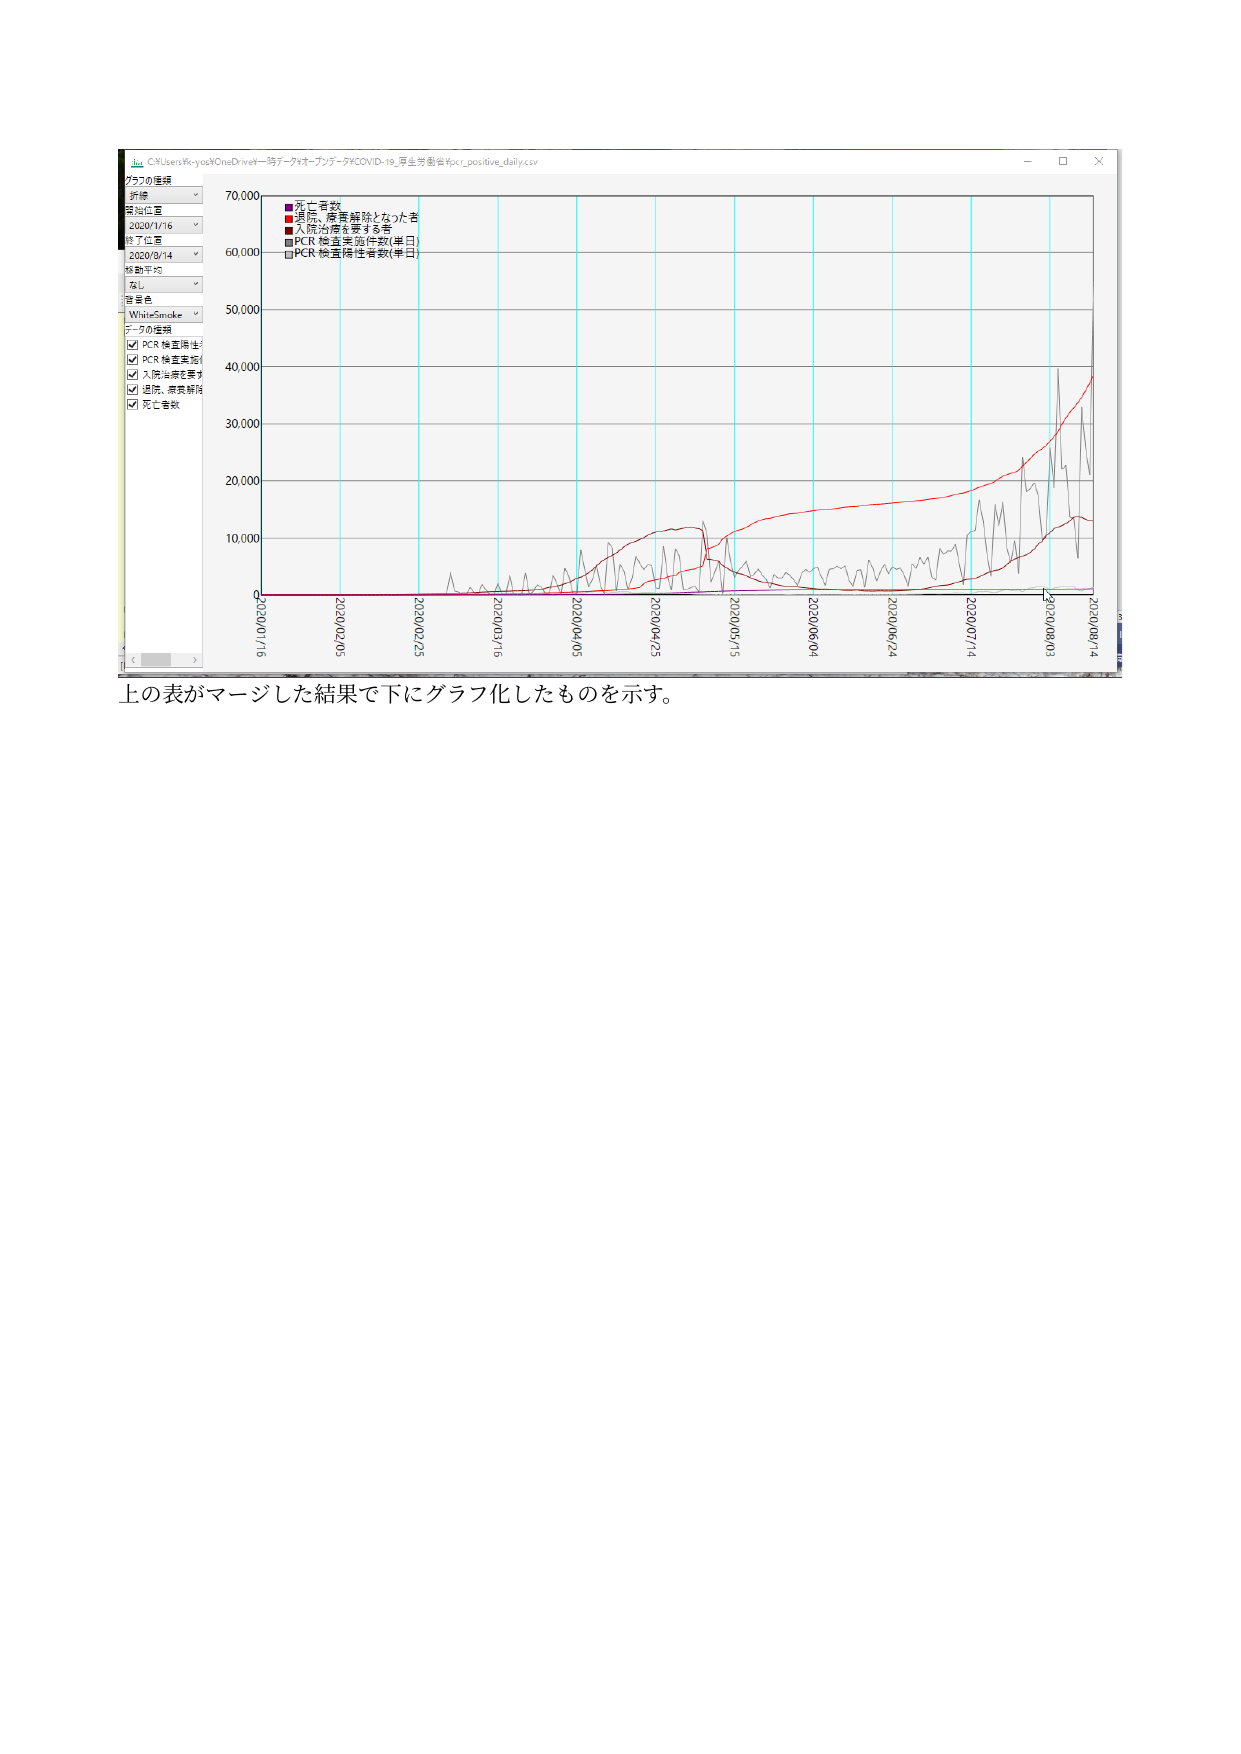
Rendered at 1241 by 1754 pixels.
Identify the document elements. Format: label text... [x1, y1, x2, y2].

text 上の表がマージした結果で下にグラフ化したものを示す。 [118, 678, 1122, 709]
text [118, 118, 1122, 149]
picture [118, 149, 1123, 678]
